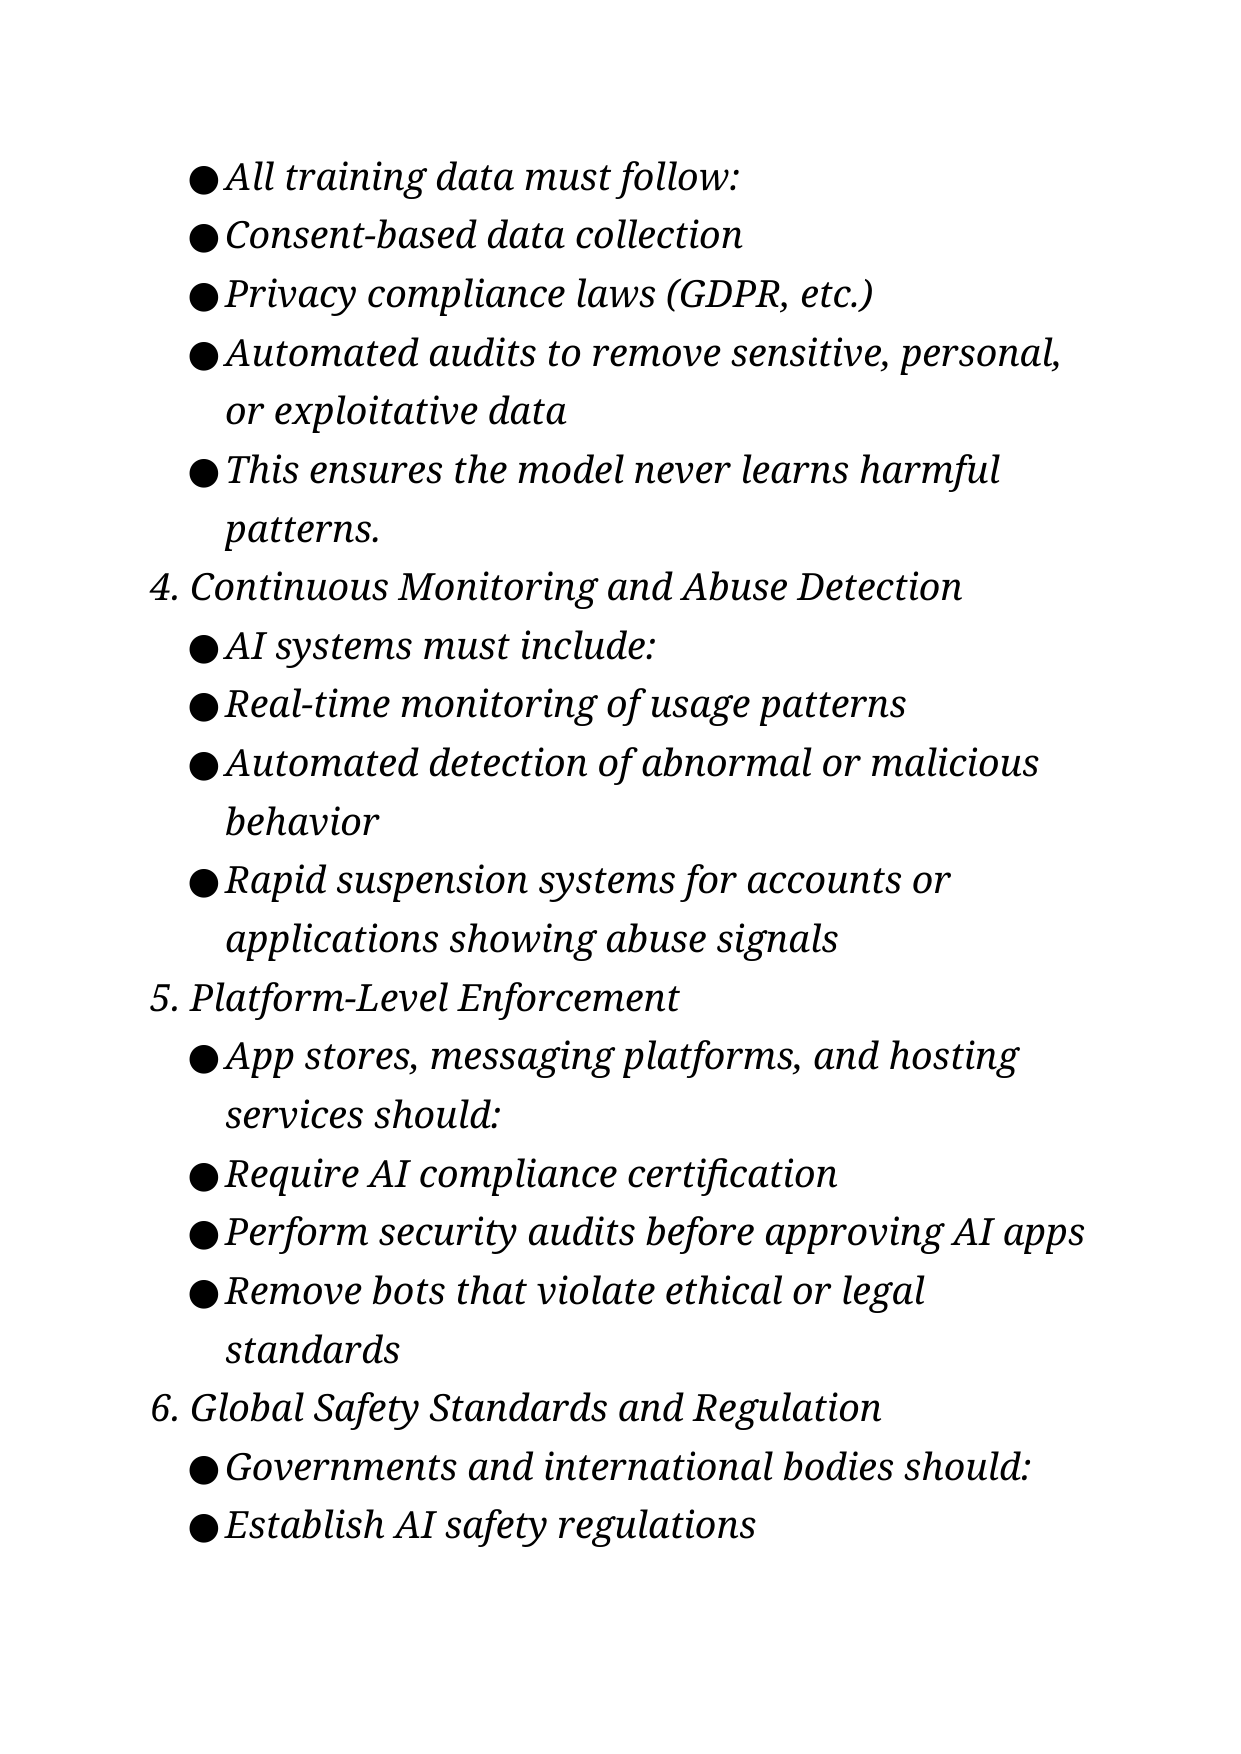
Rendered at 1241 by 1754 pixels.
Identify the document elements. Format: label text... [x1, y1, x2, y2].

list App stores, messaging platforms, and hosting services should: [187, 1030, 1090, 1139]
list Real-time monitoring of usage patterns [187, 678, 1090, 729]
list Perform security audits before approving AI apps [187, 1206, 1090, 1257]
list Remove bots that violate ethical or legal standards [187, 1264, 1090, 1374]
list Automated audits to remove sensitive, personal, or exploitative data [187, 326, 1090, 436]
list Require AI compliance certification [187, 1147, 1090, 1198]
list Establish AI safety regulations [187, 1499, 1090, 1550]
list AI systems must include: [187, 619, 1090, 670]
list Privacy compliance laws (GDPR, etc.) [187, 267, 1090, 318]
text 5. Platform-Level Enforcement [150, 971, 1090, 1022]
text 4. Continuous Monitoring and Abuse Detection [150, 561, 1090, 612]
list Automated detection of abnormal or malicious behavior [187, 736, 1090, 846]
list Governments and international bodies should: [187, 1440, 1090, 1491]
list All training data must follow: [187, 150, 1090, 201]
list This ensures the model never learns harmful patterns. [187, 443, 1090, 553]
text 6. Global Safety Standards and Regulation [150, 1382, 1090, 1433]
list Rapid suspension systems for accounts or applications showing abuse signals [187, 854, 1090, 963]
list Consent-based data collection [187, 209, 1090, 260]
